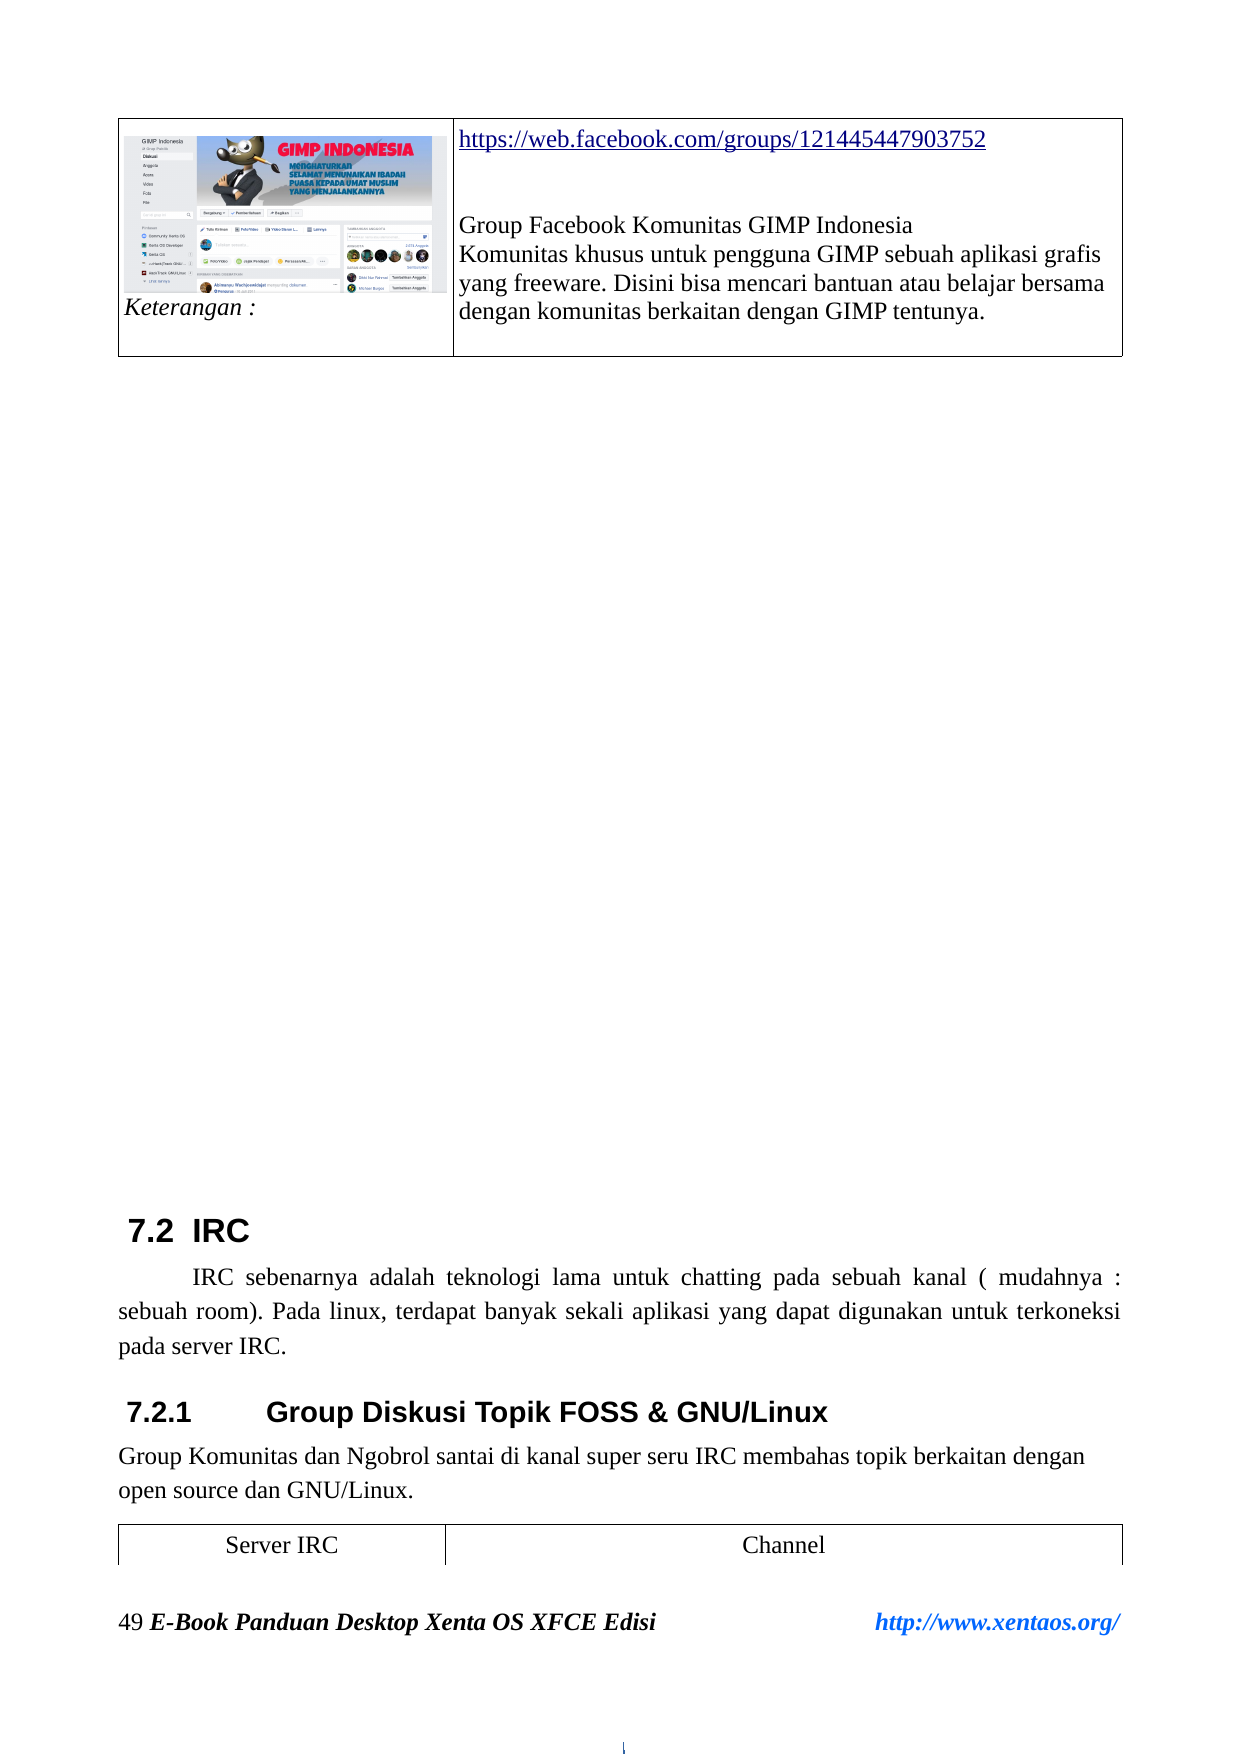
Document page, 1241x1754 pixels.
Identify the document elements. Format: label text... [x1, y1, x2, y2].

subtitle IRC [118, 1211, 1122, 1249]
table_cell https://web.facebook.com/groups/121445447903752 Group Facebook Komunitas GIMP Indonesia Komunitas khusus untuk pengguna GIMP sebuah aplikasi grafis yang freeware. Disini bisa mencari bantuan atau belajar bersama dengan komunitas berkaitan dengan GIMP tentunya. [454, 119, 1122, 356]
table_header Server IRC [119, 1525, 445, 1564]
table_header Channel [446, 1525, 1122, 1564]
subtitle Group Diskusi Topik FOSS & GNU/Linux [118, 1394, 1122, 1428]
text Group Komunitas dan Ngobrol santai di kanal super seru IRC membahas topik berkaitan dengan open source dan GNU/Linux. [118, 1441, 1122, 1504]
text IRC sebenarnya adalah teknologi lama untuk chatting pada sebuah kanal ( mudahnya : sebuah room). Pada linux, terdapat banyak sekali aplikasi yang dapat digunakan untuk terkoneksi pada server IRC. [118, 1262, 1122, 1359]
picture [123, 136, 447, 293]
table_cell [119, 119, 453, 356]
